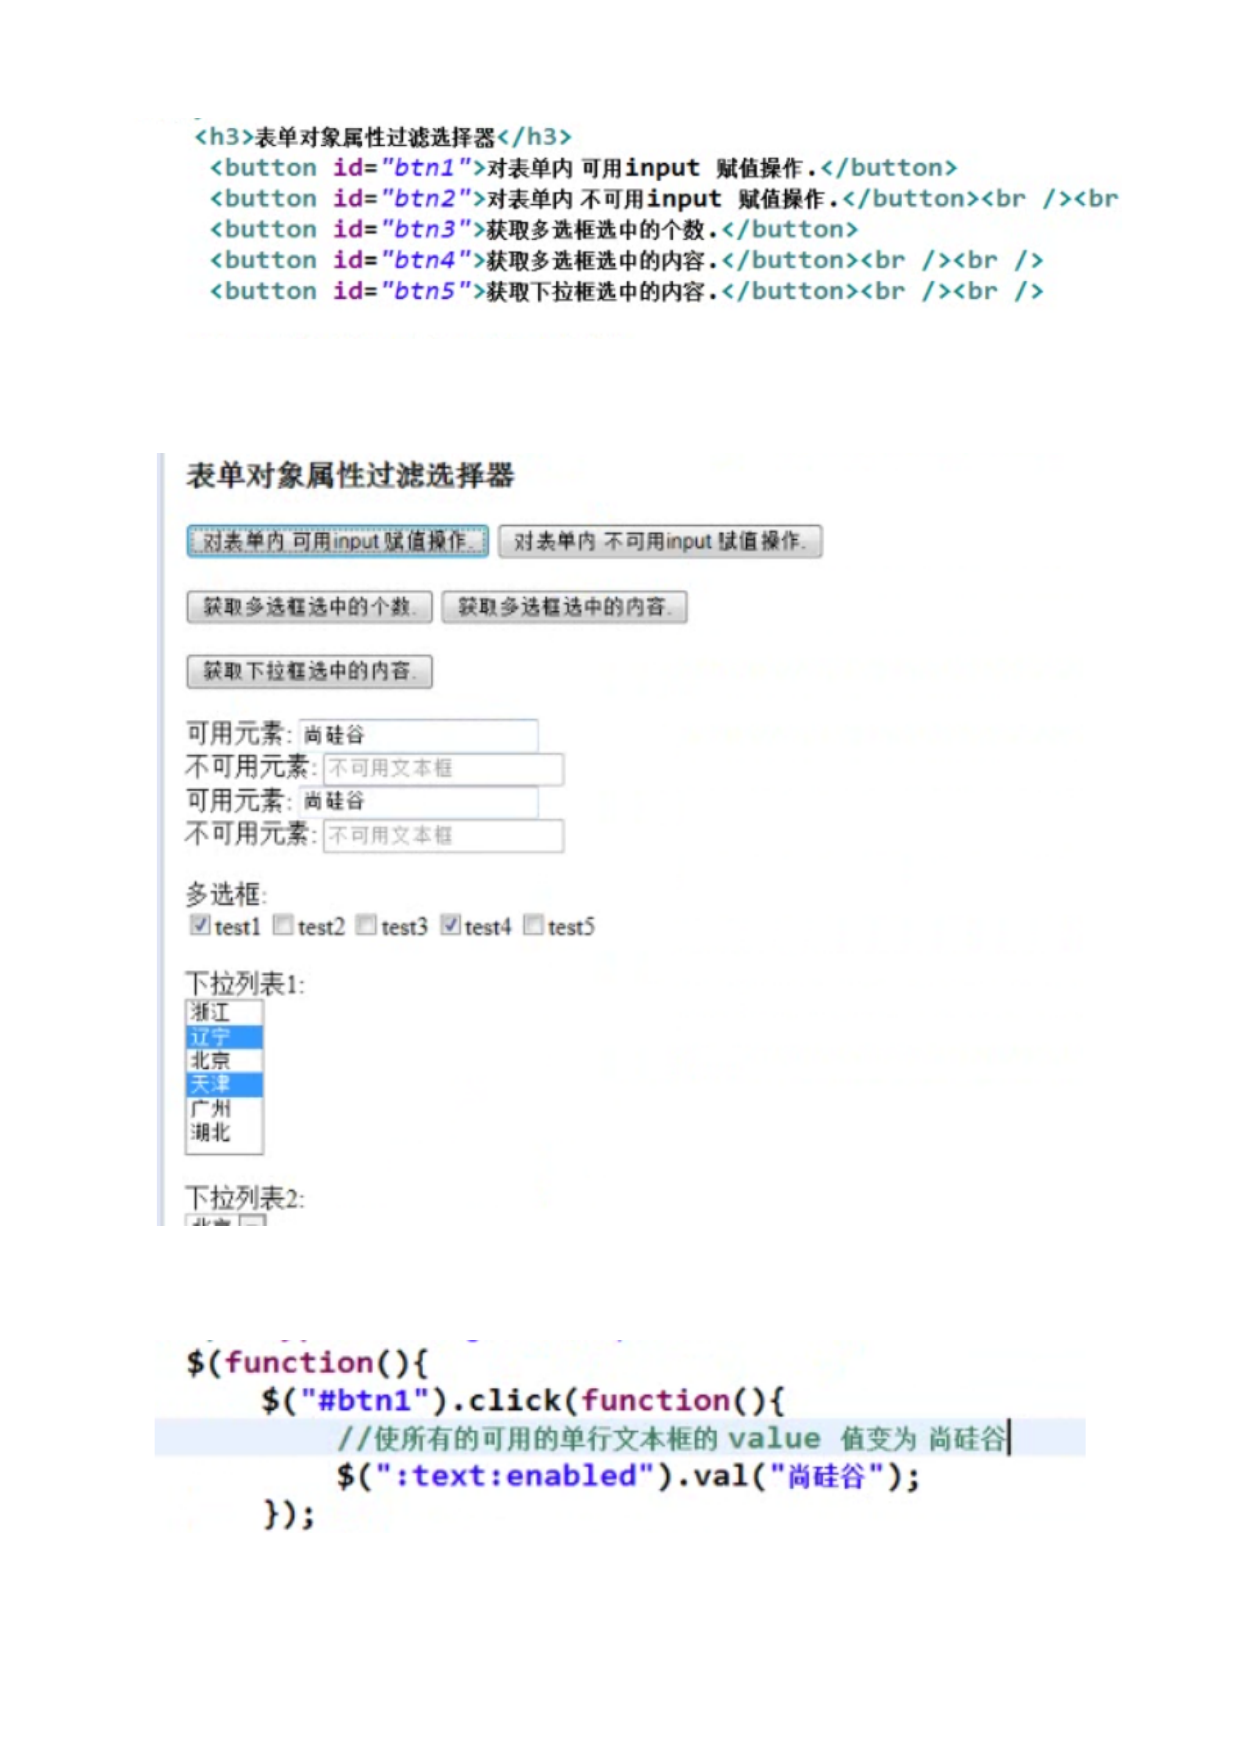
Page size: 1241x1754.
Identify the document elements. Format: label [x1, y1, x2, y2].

picture [154, 1340, 1086, 1533]
picture [156, 453, 1084, 1226]
picture [118, 118, 1123, 339]
